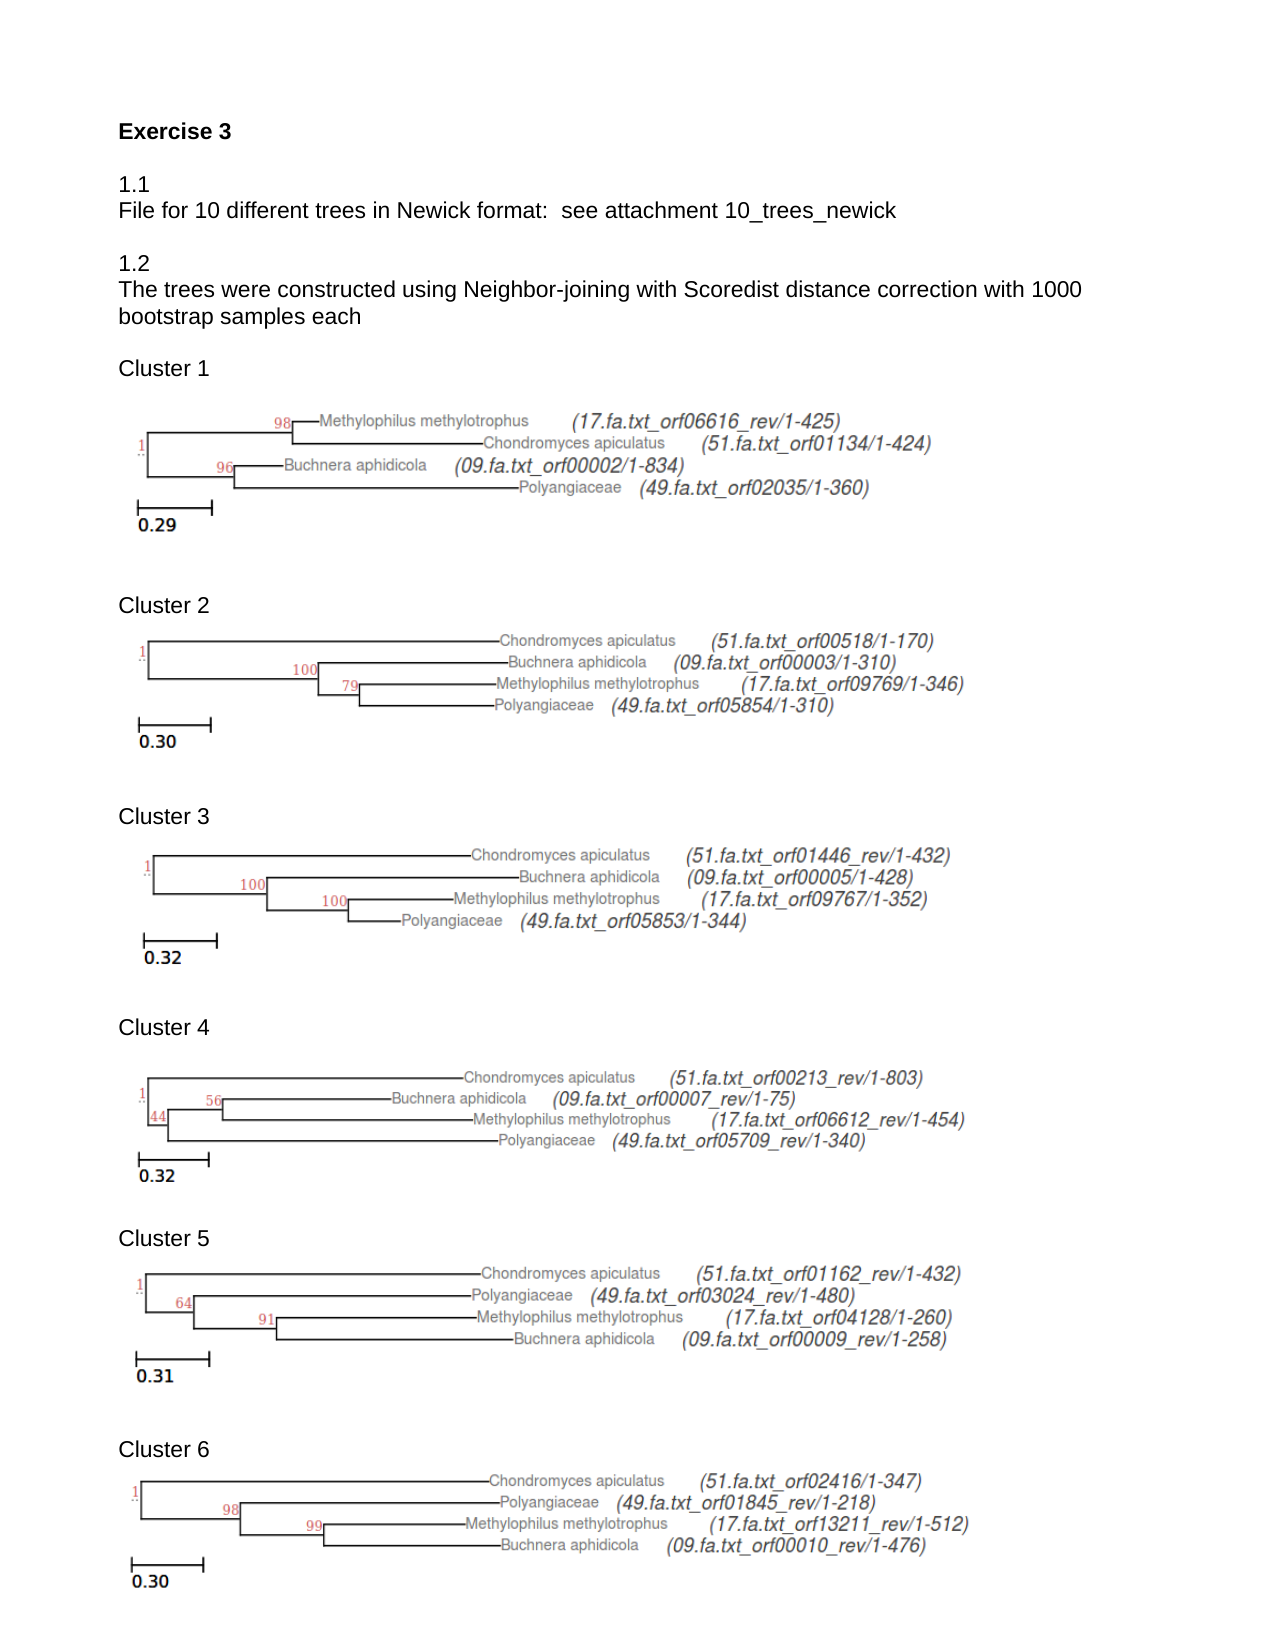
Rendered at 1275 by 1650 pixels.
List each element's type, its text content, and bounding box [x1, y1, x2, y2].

picture [173, 1490, 890, 1597]
picture [137, 447, 774, 549]
subtitle Cluster 1 [118, 355, 1157, 382]
subtitle Cluster 4 [118, 1014, 1157, 1041]
picture [160, 659, 872, 756]
subtitle 1.2 [118, 250, 1157, 276]
subtitle Cluster 2 [118, 592, 1157, 619]
picture [154, 1070, 908, 1194]
subtitle The trees were constructed using Neighbor-joining with Scoredist distance correction with 1000 bootstrap samples each [118, 276, 1157, 329]
subtitle Cluster 6 [118, 1436, 1157, 1462]
picture [124, 1280, 773, 1397]
subtitle Cluster 3 [118, 803, 1157, 830]
subtitle 1.1 [118, 171, 1157, 197]
picture [122, 862, 643, 980]
subtitle File for 10 different trees in Newick format: see attachment 10_trees_newick [118, 197, 1157, 223]
subtitle Exercise 3 [118, 118, 1157, 144]
subtitle Cluster 5 [118, 1225, 1157, 1251]
